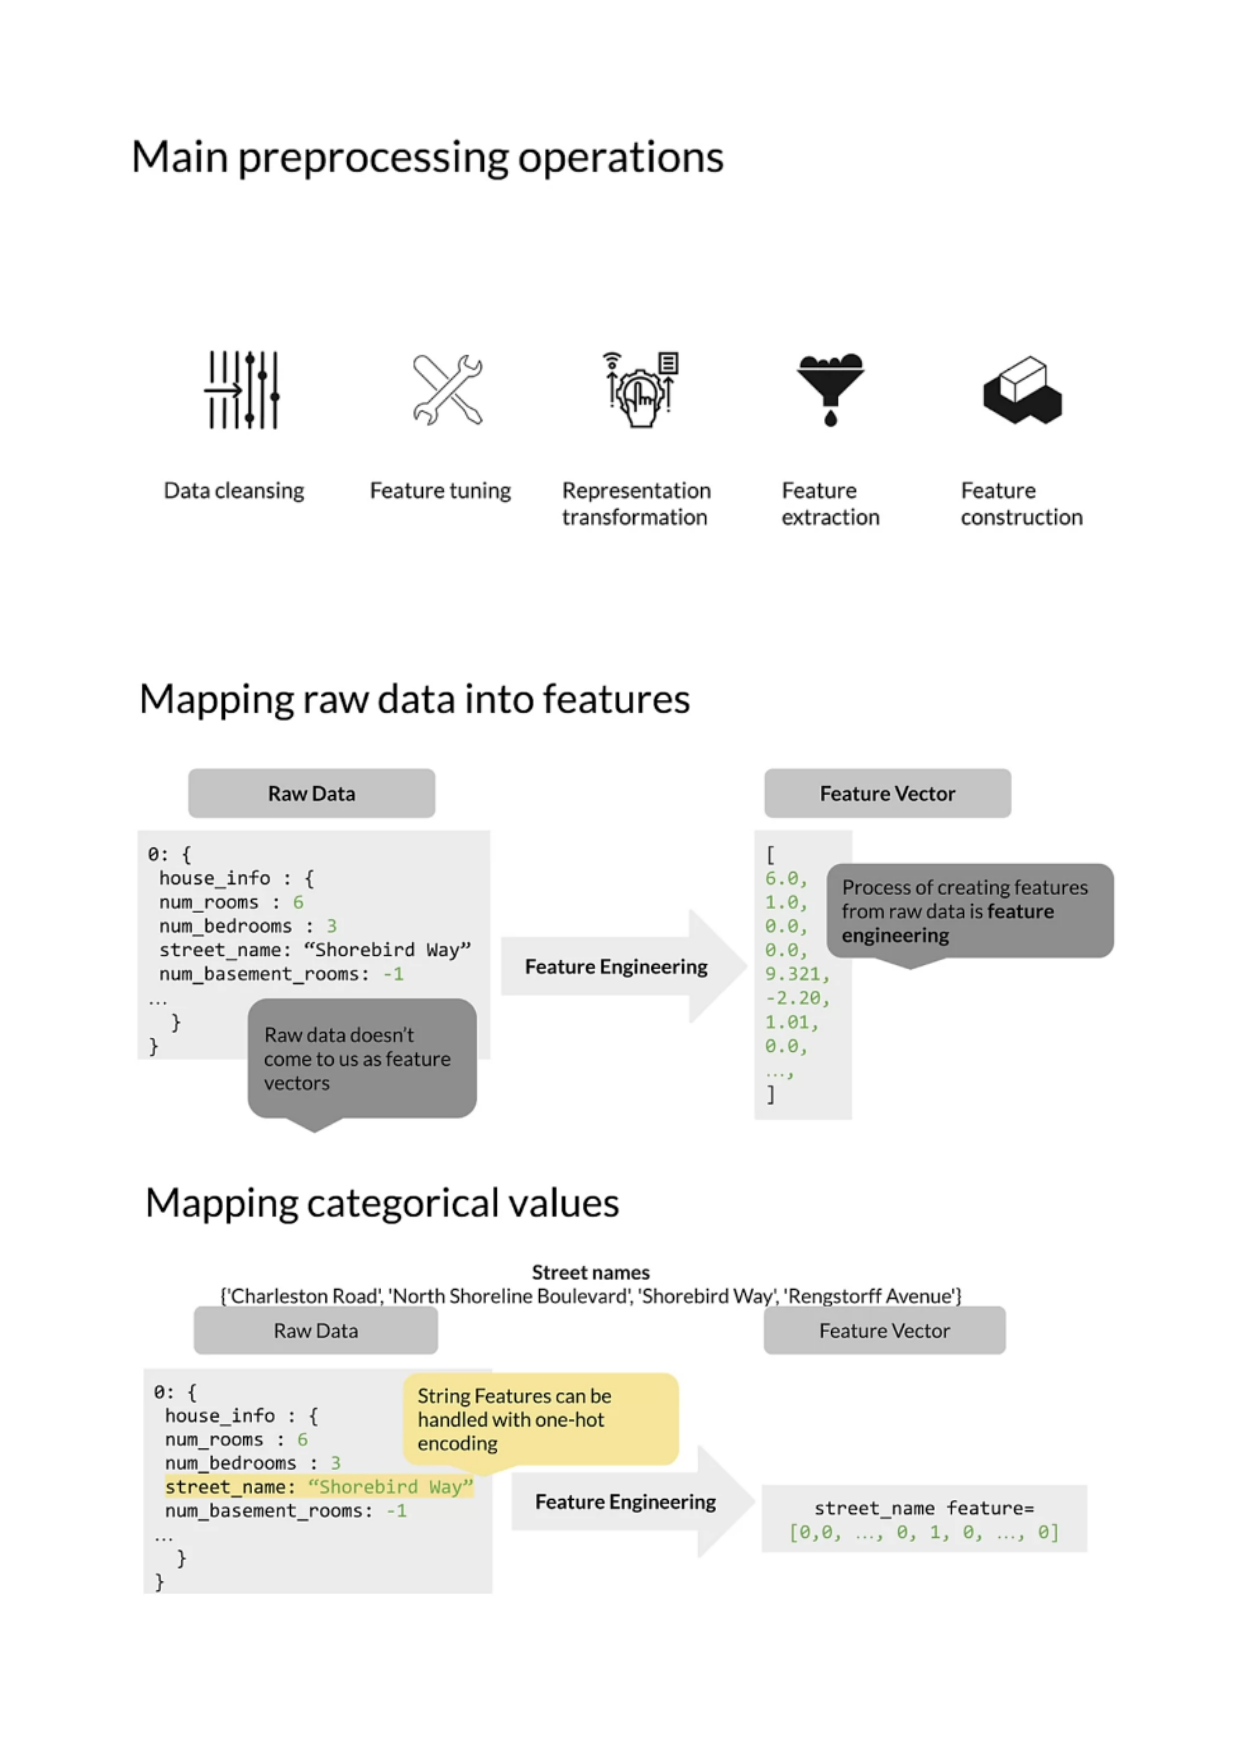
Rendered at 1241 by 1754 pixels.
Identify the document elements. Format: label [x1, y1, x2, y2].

picture [118, 1175, 1123, 1604]
picture [118, 667, 1123, 1147]
picture [118, 118, 1123, 552]
